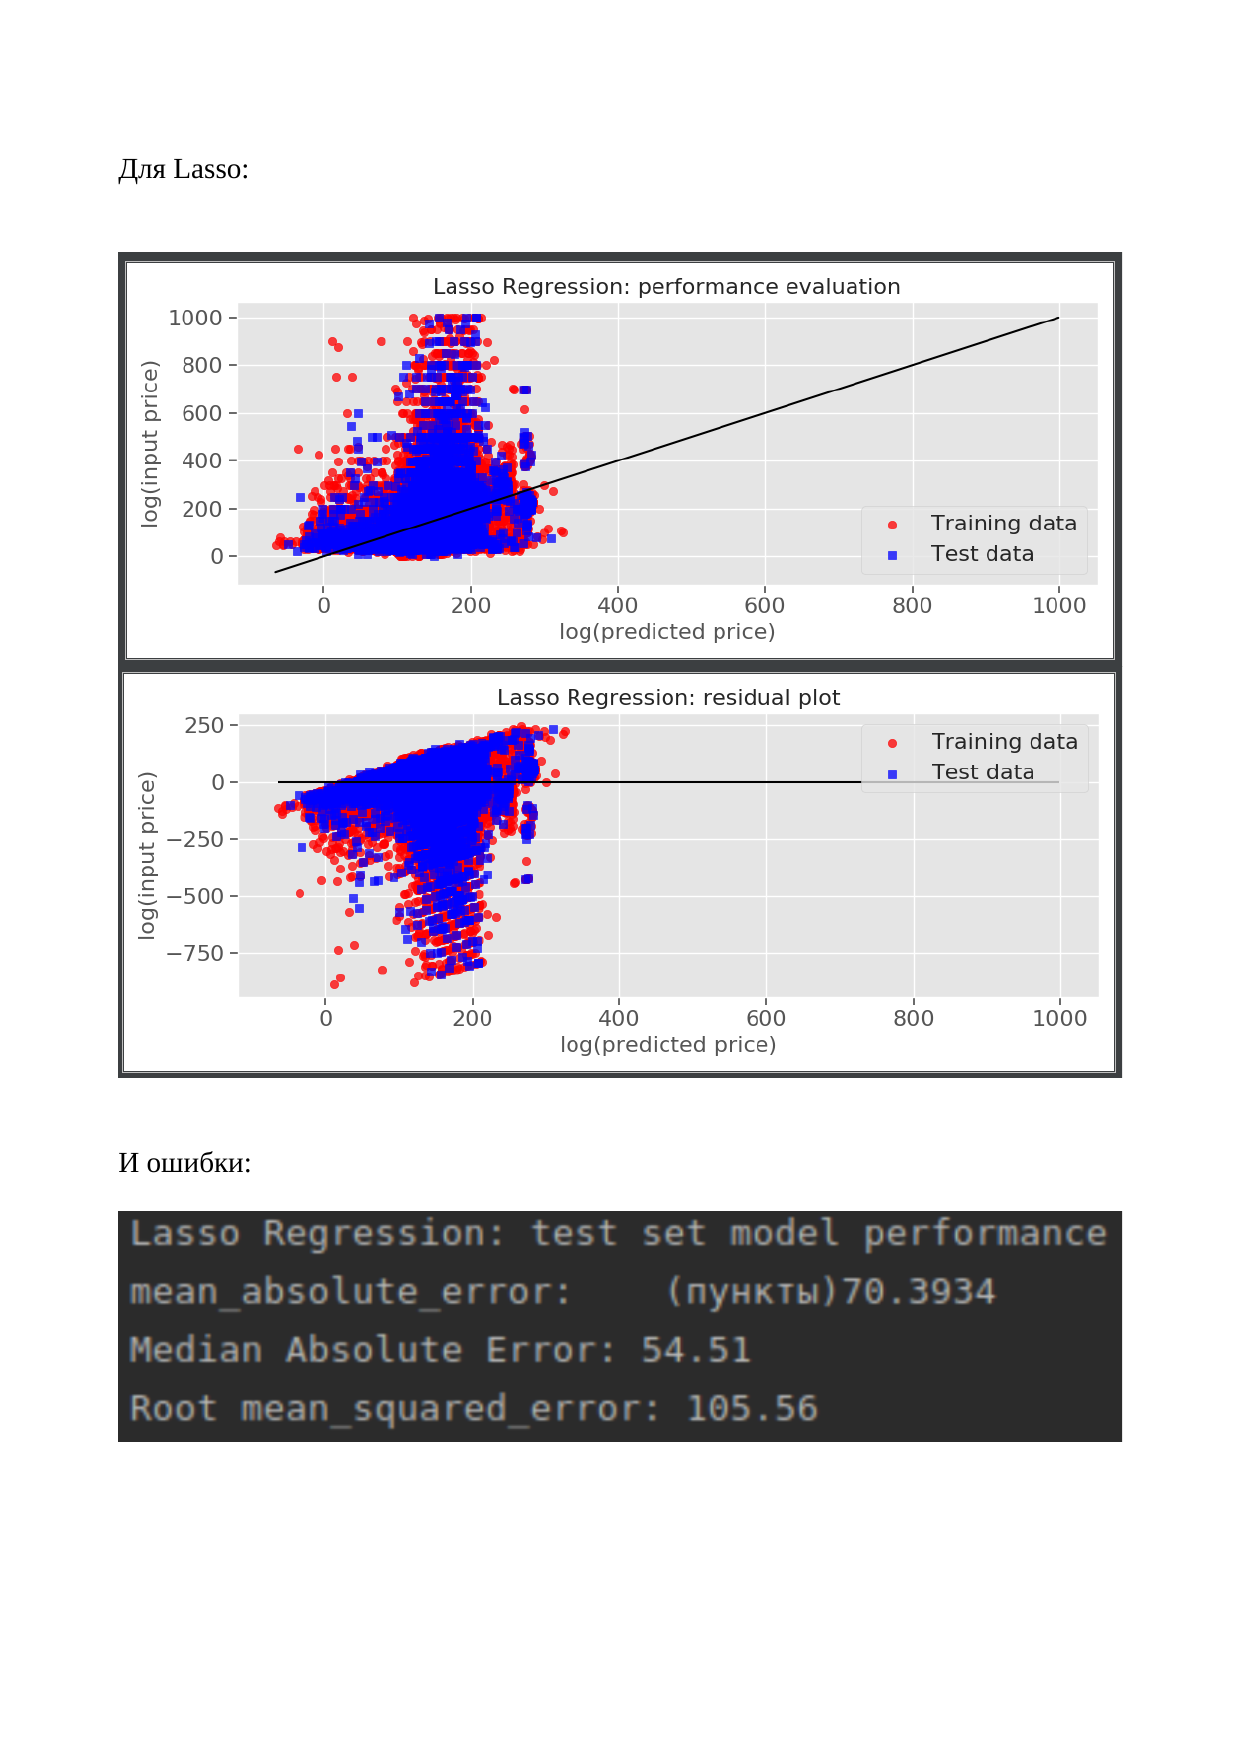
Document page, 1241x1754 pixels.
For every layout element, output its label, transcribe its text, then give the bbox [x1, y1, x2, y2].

picture [118, 252, 1123, 1078]
picture [118, 1211, 1123, 1442]
text И ошибки: [118, 1145, 1122, 1178]
text Для Lasso: [118, 152, 1122, 185]
